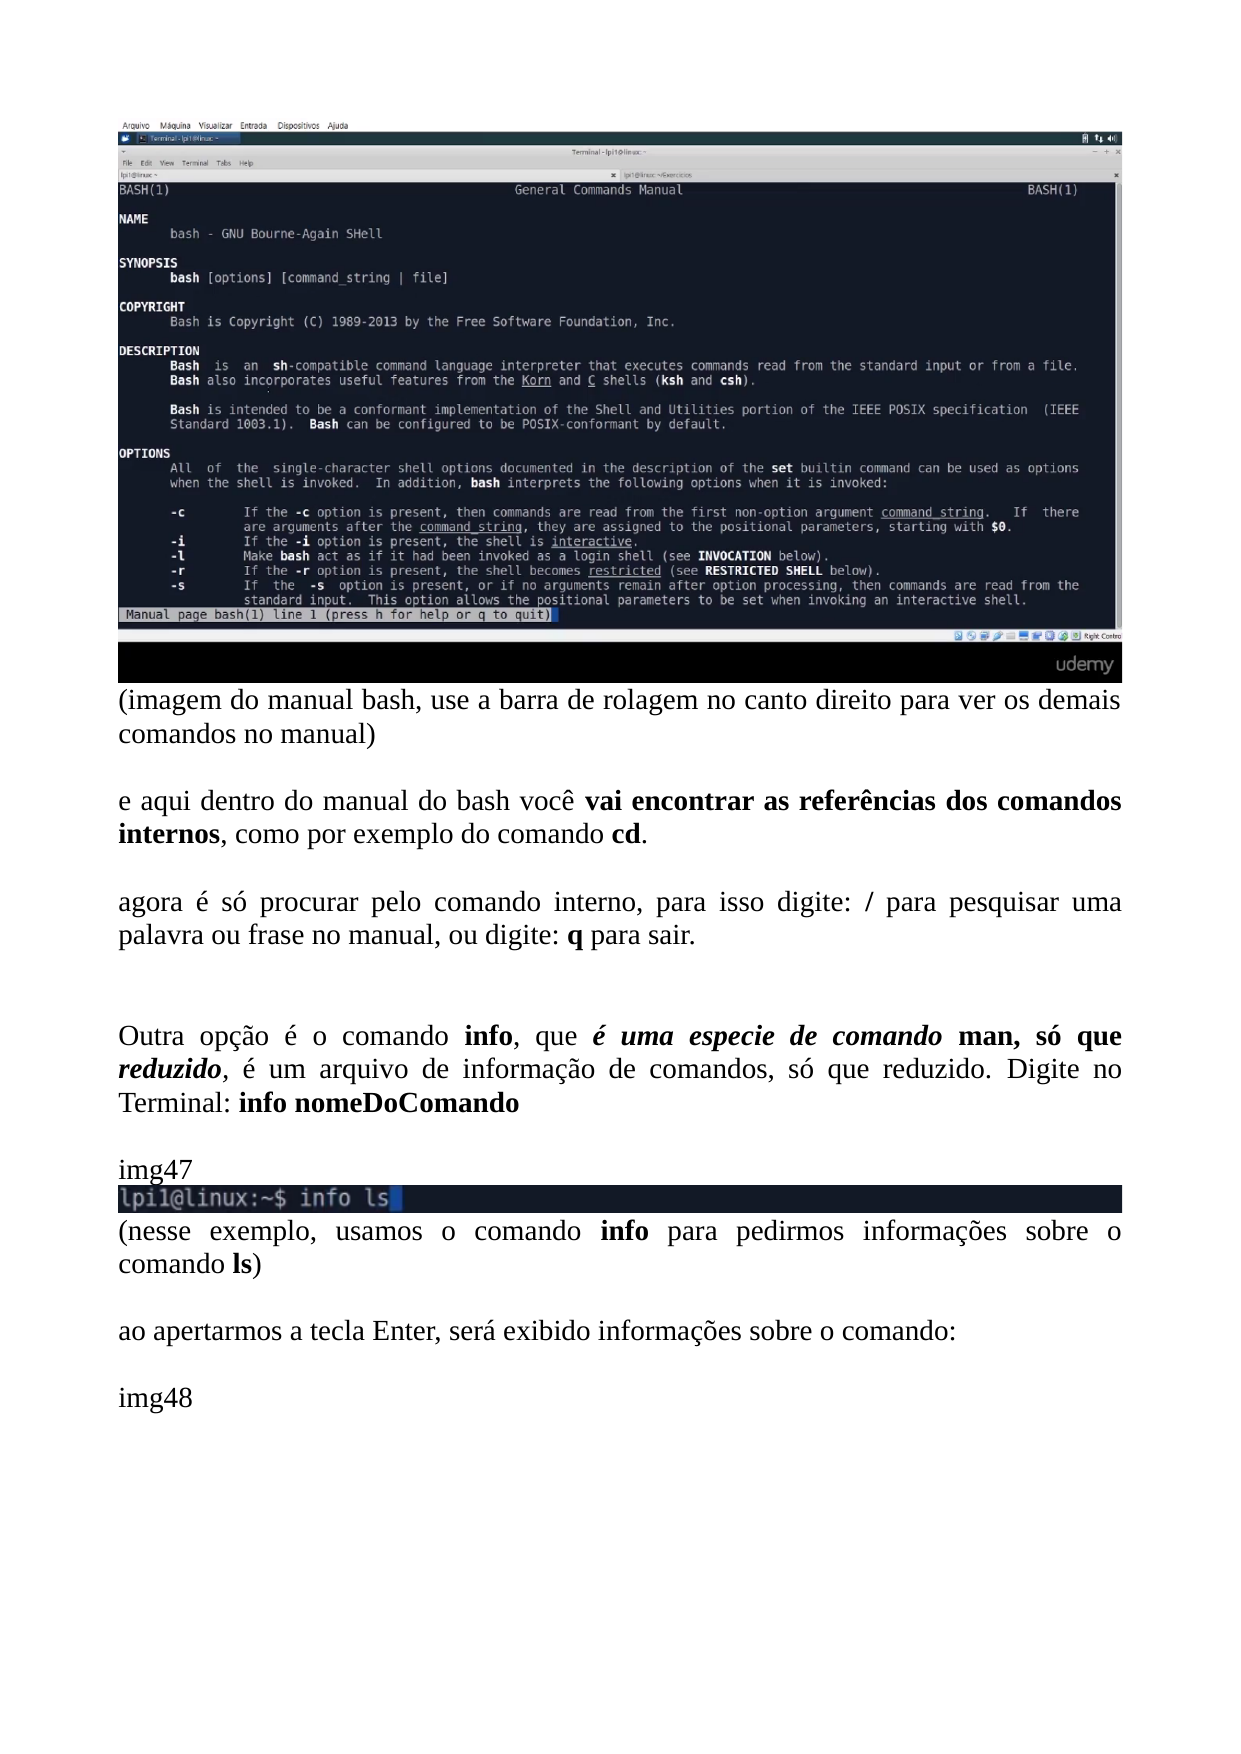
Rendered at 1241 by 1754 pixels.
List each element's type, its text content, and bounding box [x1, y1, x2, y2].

text Outra opção é o comando info, que é uma especie de comando man, só que reduzido, é um arquivo de informação de comandos, só que reduzido. Digite no Terminal: info nomeDoComando [118, 1018, 1122, 1118]
text (imagem do manual bash, use a barra de rolagem no canto direito para ver os demais comandos no manual) [118, 683, 1122, 749]
text (nesse exemplo, usamos o comando info para pedirmos informações sobre o comando ls) [118, 1213, 1122, 1280]
text e aqui dentro do manual do bash você vai encontrar as referências dos comandos internos, como por exemplo do comando cd. [118, 783, 1122, 850]
picture [118, 118, 1123, 683]
text img48 [118, 1380, 1122, 1414]
text img47 [118, 1152, 1122, 1185]
picture [118, 1185, 1123, 1213]
text ao apertarmos a tecla Enter, será exibido informações sobre o comando: [118, 1313, 1122, 1347]
text agora é só procurar pelo comando interno, para isso digite: / para pesquisar uma palavra ou frase no manual, ou digite: q para sair. [118, 884, 1122, 951]
